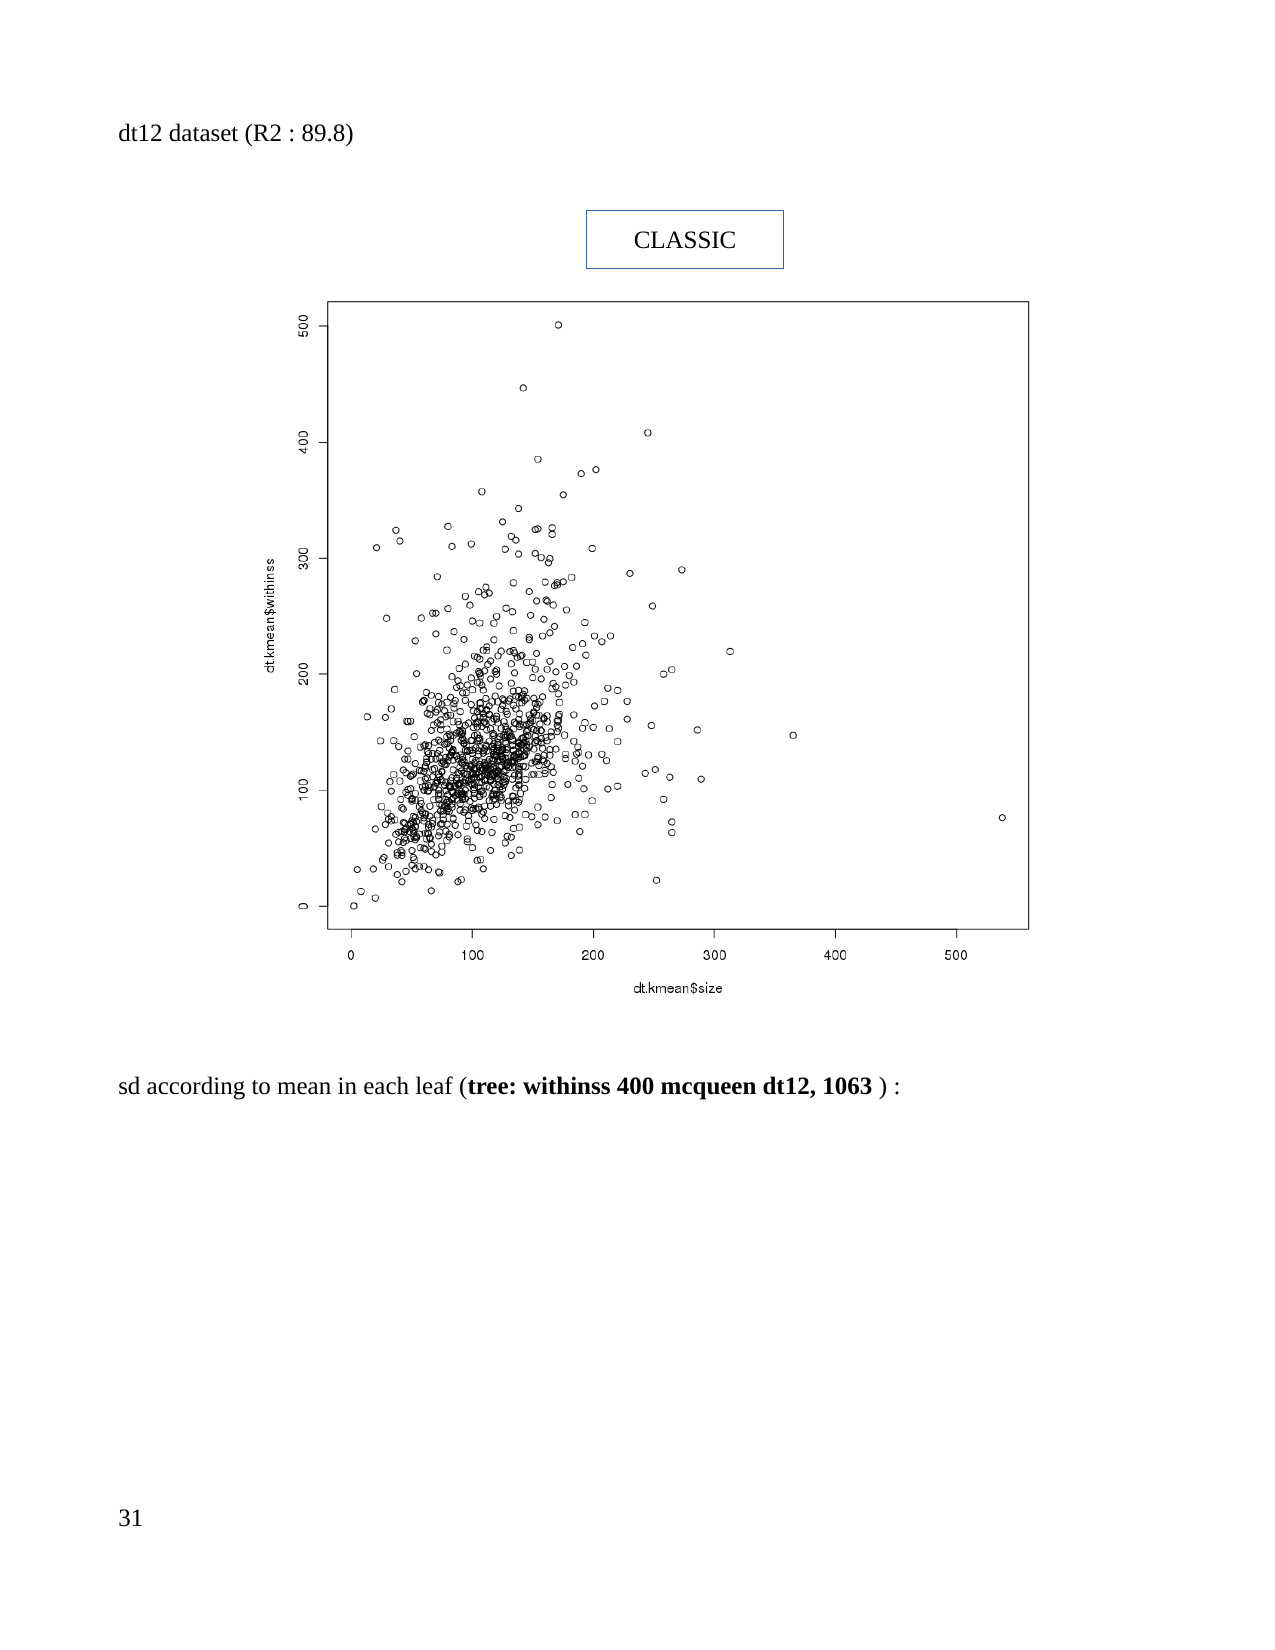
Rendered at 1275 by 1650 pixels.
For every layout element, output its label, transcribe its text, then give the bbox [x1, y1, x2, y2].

picture [259, 233, 1063, 1014]
text sd according to mean in each leaf (tree: withinss 400 mcqueen dt12, 1063 ) : [118, 1071, 1157, 1100]
text dt12 dataset (R2 : 89.8) [118, 118, 1157, 147]
